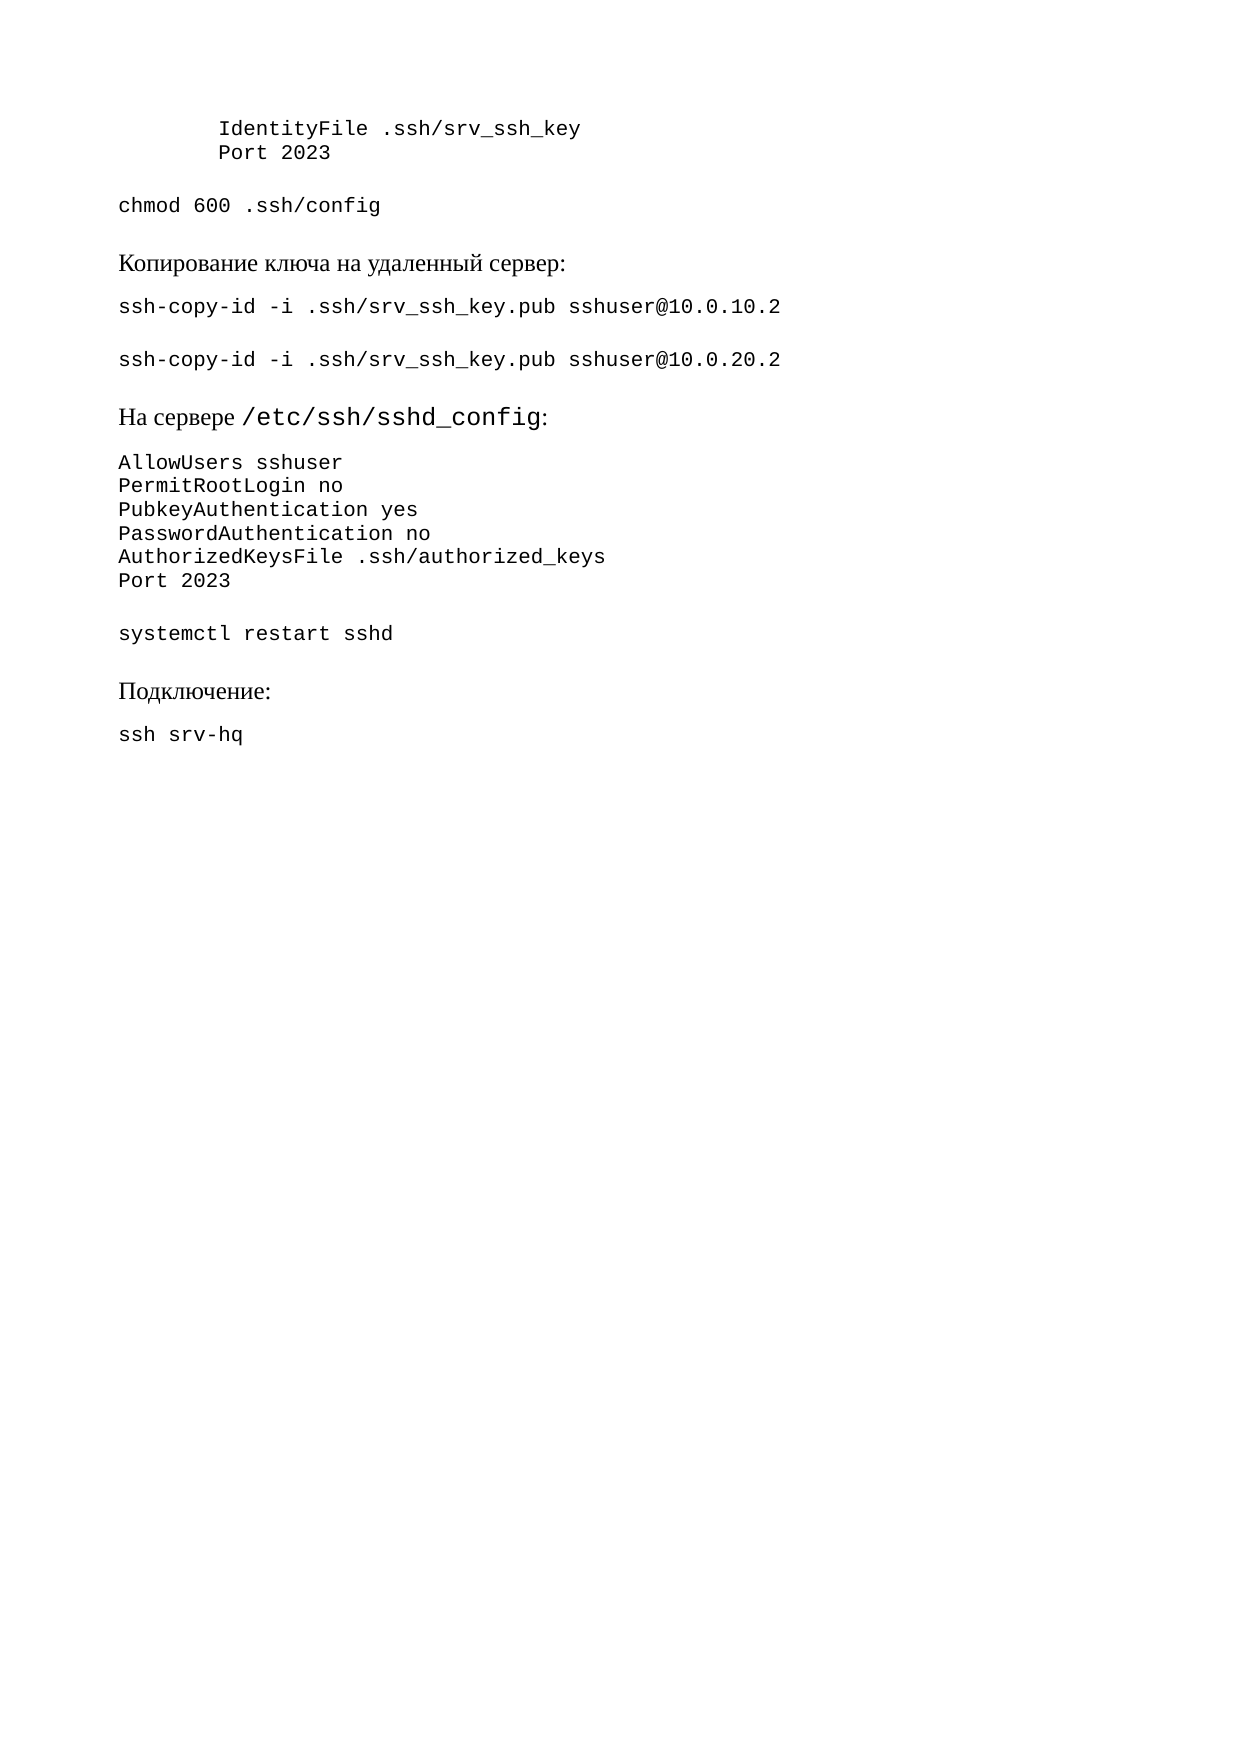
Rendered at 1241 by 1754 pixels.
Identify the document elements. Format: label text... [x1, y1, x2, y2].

text systemctl restart sshd [118, 623, 1122, 647]
text chmod 600 .ssh/config [118, 195, 1122, 218]
text ssh-copy-id -i .ssh/srv_ssh_key.pub sshuser@10.0.20.2 [118, 349, 1122, 372]
text AllowUsers sshuser [118, 452, 1122, 476]
text Port 2023 [118, 142, 1122, 165]
text Подключение: [118, 676, 1122, 705]
text PubkeyAuthentication yes [118, 499, 1122, 523]
text PasswordAuthentication no [118, 523, 1122, 546]
text AuthorizedKeysFile .ssh/authorized_keys [118, 546, 1122, 570]
text IdentityFile .ssh/srv_ssh_key [118, 118, 1122, 142]
text PermitRootLogin no [118, 476, 1122, 499]
text Port 2023 [118, 570, 1122, 594]
text ssh srv-hq [118, 724, 1122, 748]
text ssh-copy-id -i .ssh/srv_ssh_key.pub sshuser@10.0.10.2 [118, 296, 1122, 319]
text Копирование ключа на удаленный сервер: [118, 248, 1122, 277]
text На сервере /etc/ssh/sshd_config: [118, 402, 1122, 433]
